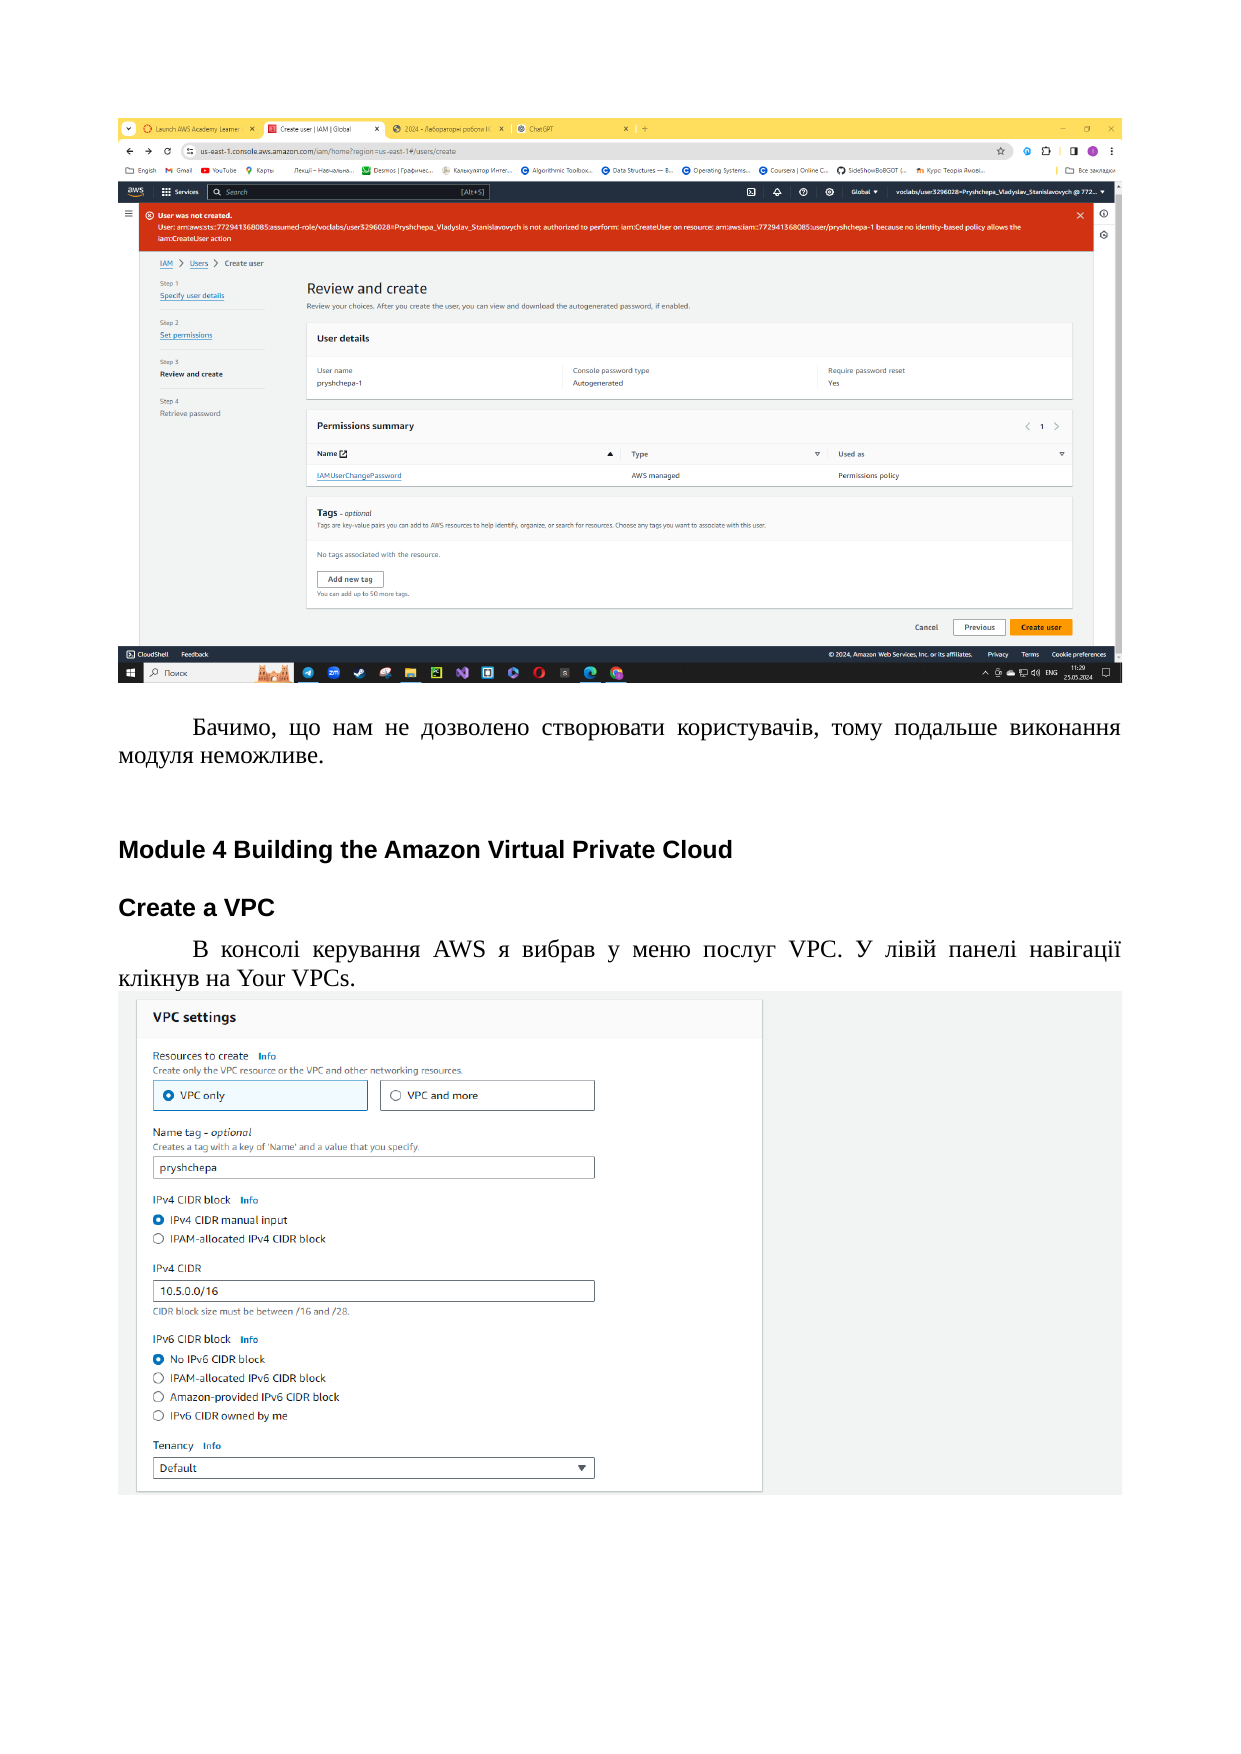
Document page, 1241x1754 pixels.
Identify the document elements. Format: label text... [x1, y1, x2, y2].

picture [118, 118, 1123, 683]
subtitle Create a VPC [118, 893, 1122, 922]
subtitle Module 4 Building the Amazon Virtual Private Cloud [118, 823, 1122, 866]
picture [118, 991, 1123, 1495]
text Бачимо, що нам не дозволено створювати користувачів, тому подальше виконання модуля неможливе. [118, 712, 1122, 769]
text В консолі керування AWS я вибрав у меню послуг VPC. У лівій панелі навігації клікнув на Your VPCs. [118, 934, 1122, 991]
